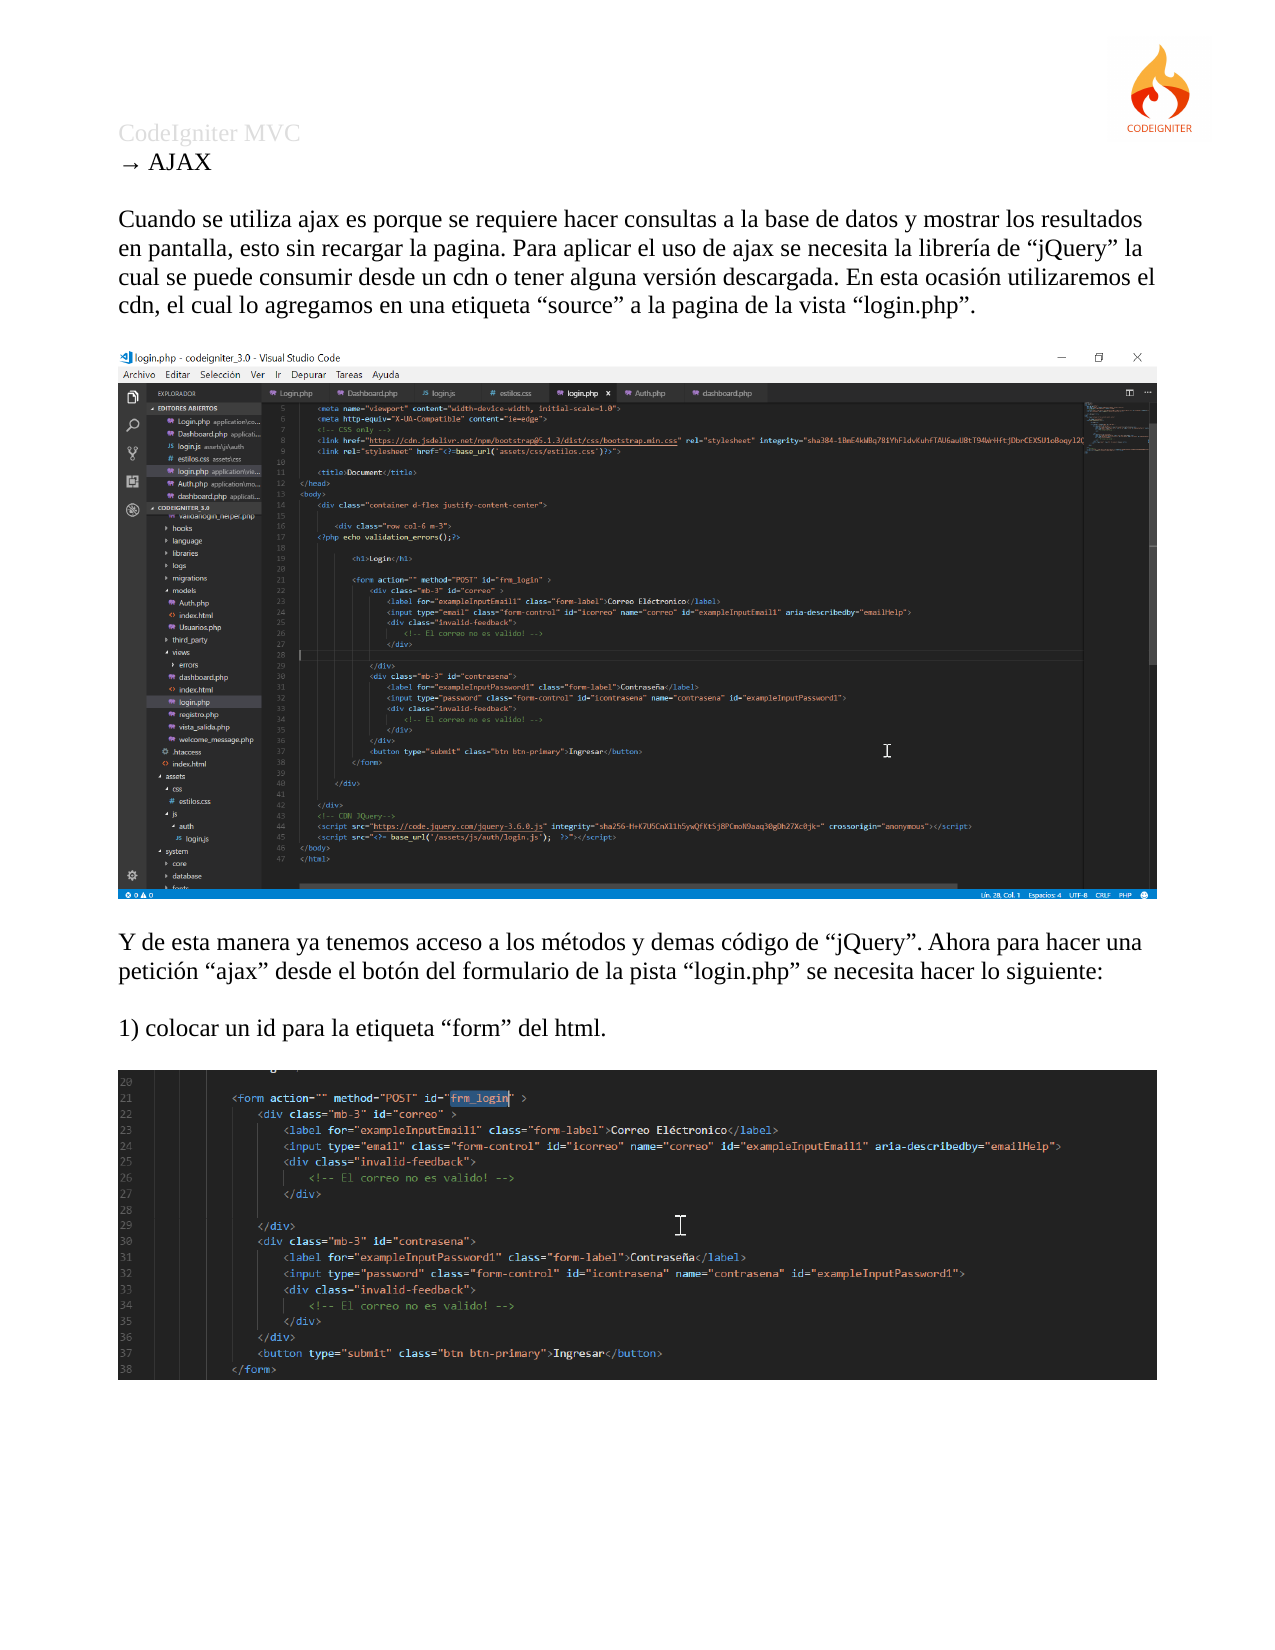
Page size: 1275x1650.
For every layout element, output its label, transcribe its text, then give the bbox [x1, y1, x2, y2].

picture [118, 348, 1157, 899]
text → AJAX [118, 147, 1157, 176]
text Y de esta manera ya tenemos acceso a los métodos y demas código de “jQuery”. Ahora para hacer una petición “ajax” desde el botón del formulario de la pista “login.php” se necesita hacer lo siguiente: [118, 927, 1157, 984]
text 1) colocar un id para la etiqueta “form” del html. [118, 1013, 1157, 1042]
picture [1107, 36, 1213, 142]
text Cuando se utiliza ajax es porque se requiere hacer consultas a la base de datos y mostrar los resultados en pantalla, esto sin recargar la pagina. Para aplicar el uso de ajax se necesita la librería de “jQuery” la cual se puede consumir desde un cdn o tener alguna versión descargada. En esta ocasión utilizaremos el cdn, el cual lo agregamos en una etiqueta “source” a la pagina de la vista “login.php”. [118, 204, 1157, 319]
picture [118, 1070, 1157, 1380]
